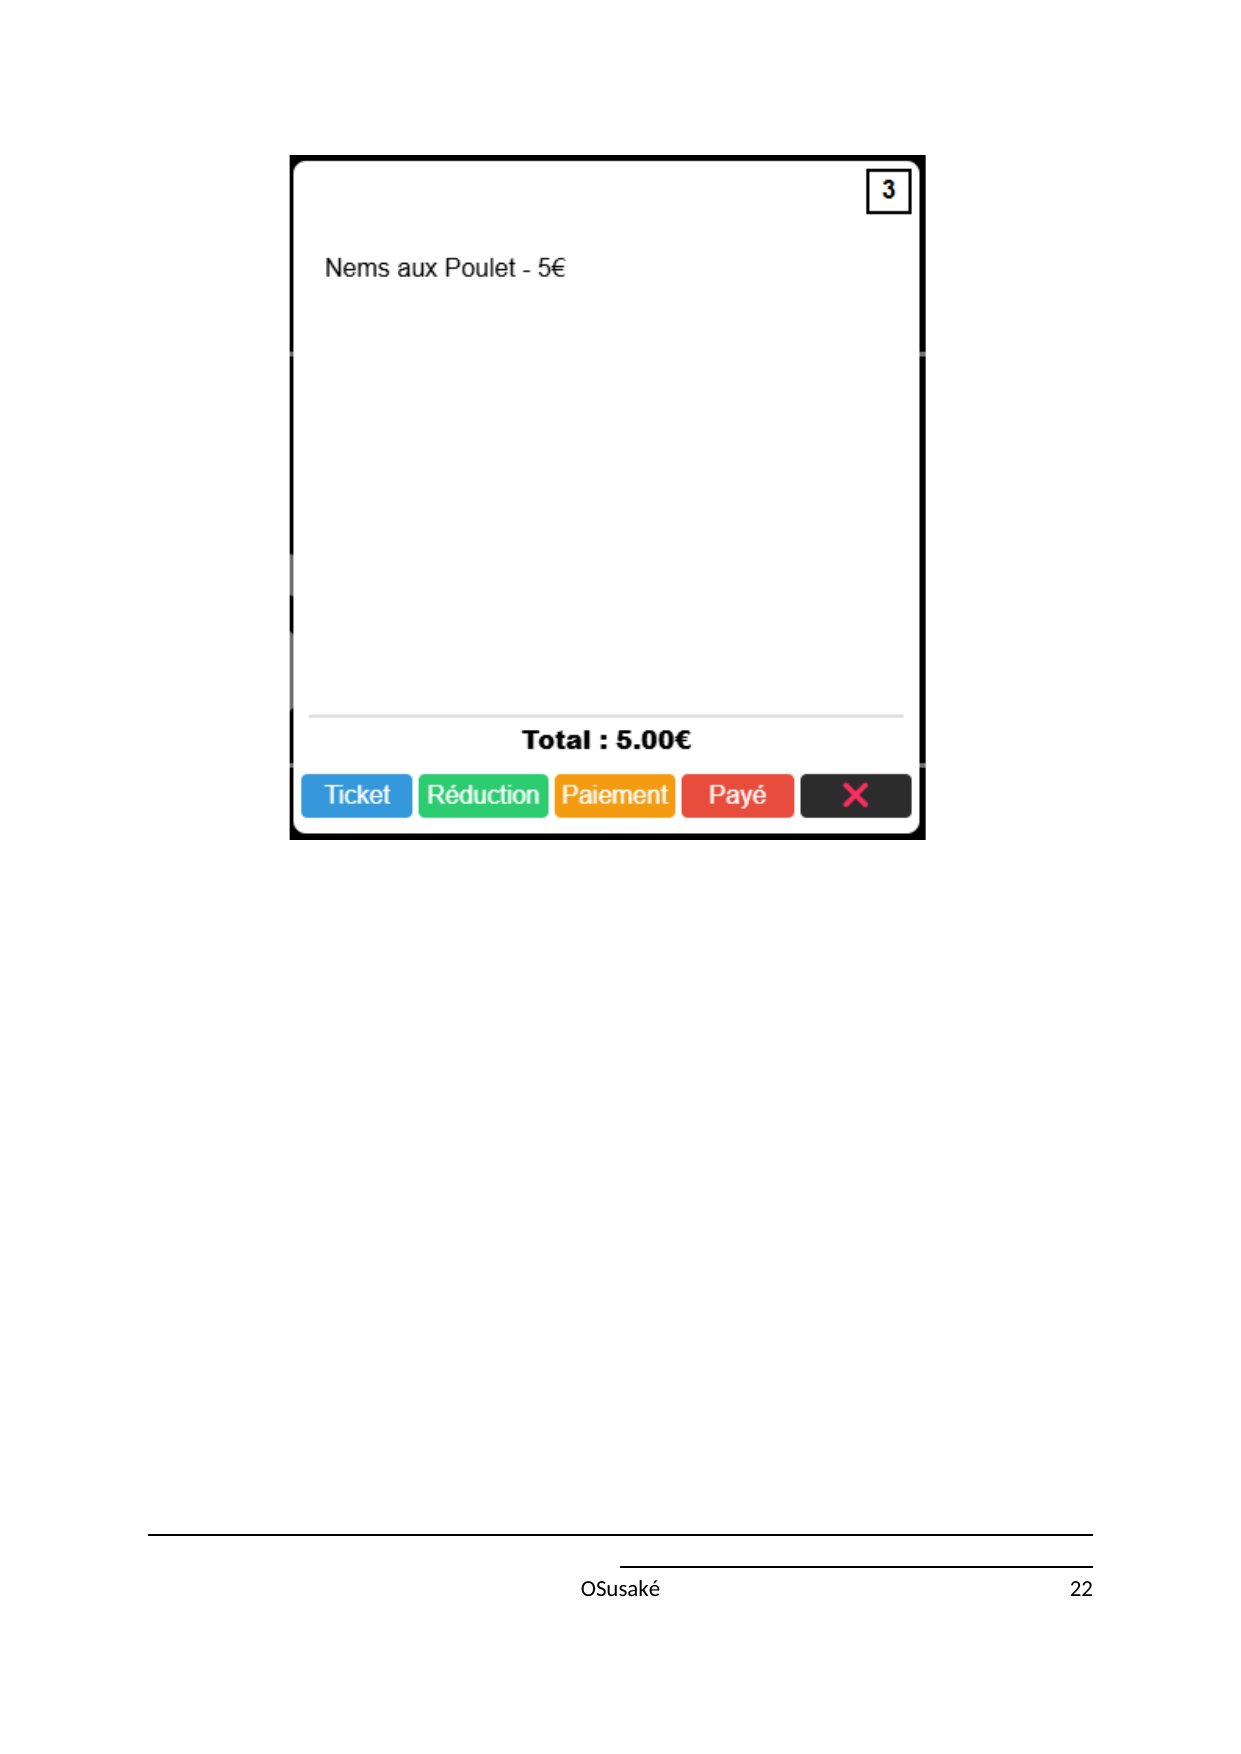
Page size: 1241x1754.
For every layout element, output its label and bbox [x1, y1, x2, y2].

picture [289, 155, 926, 840]
